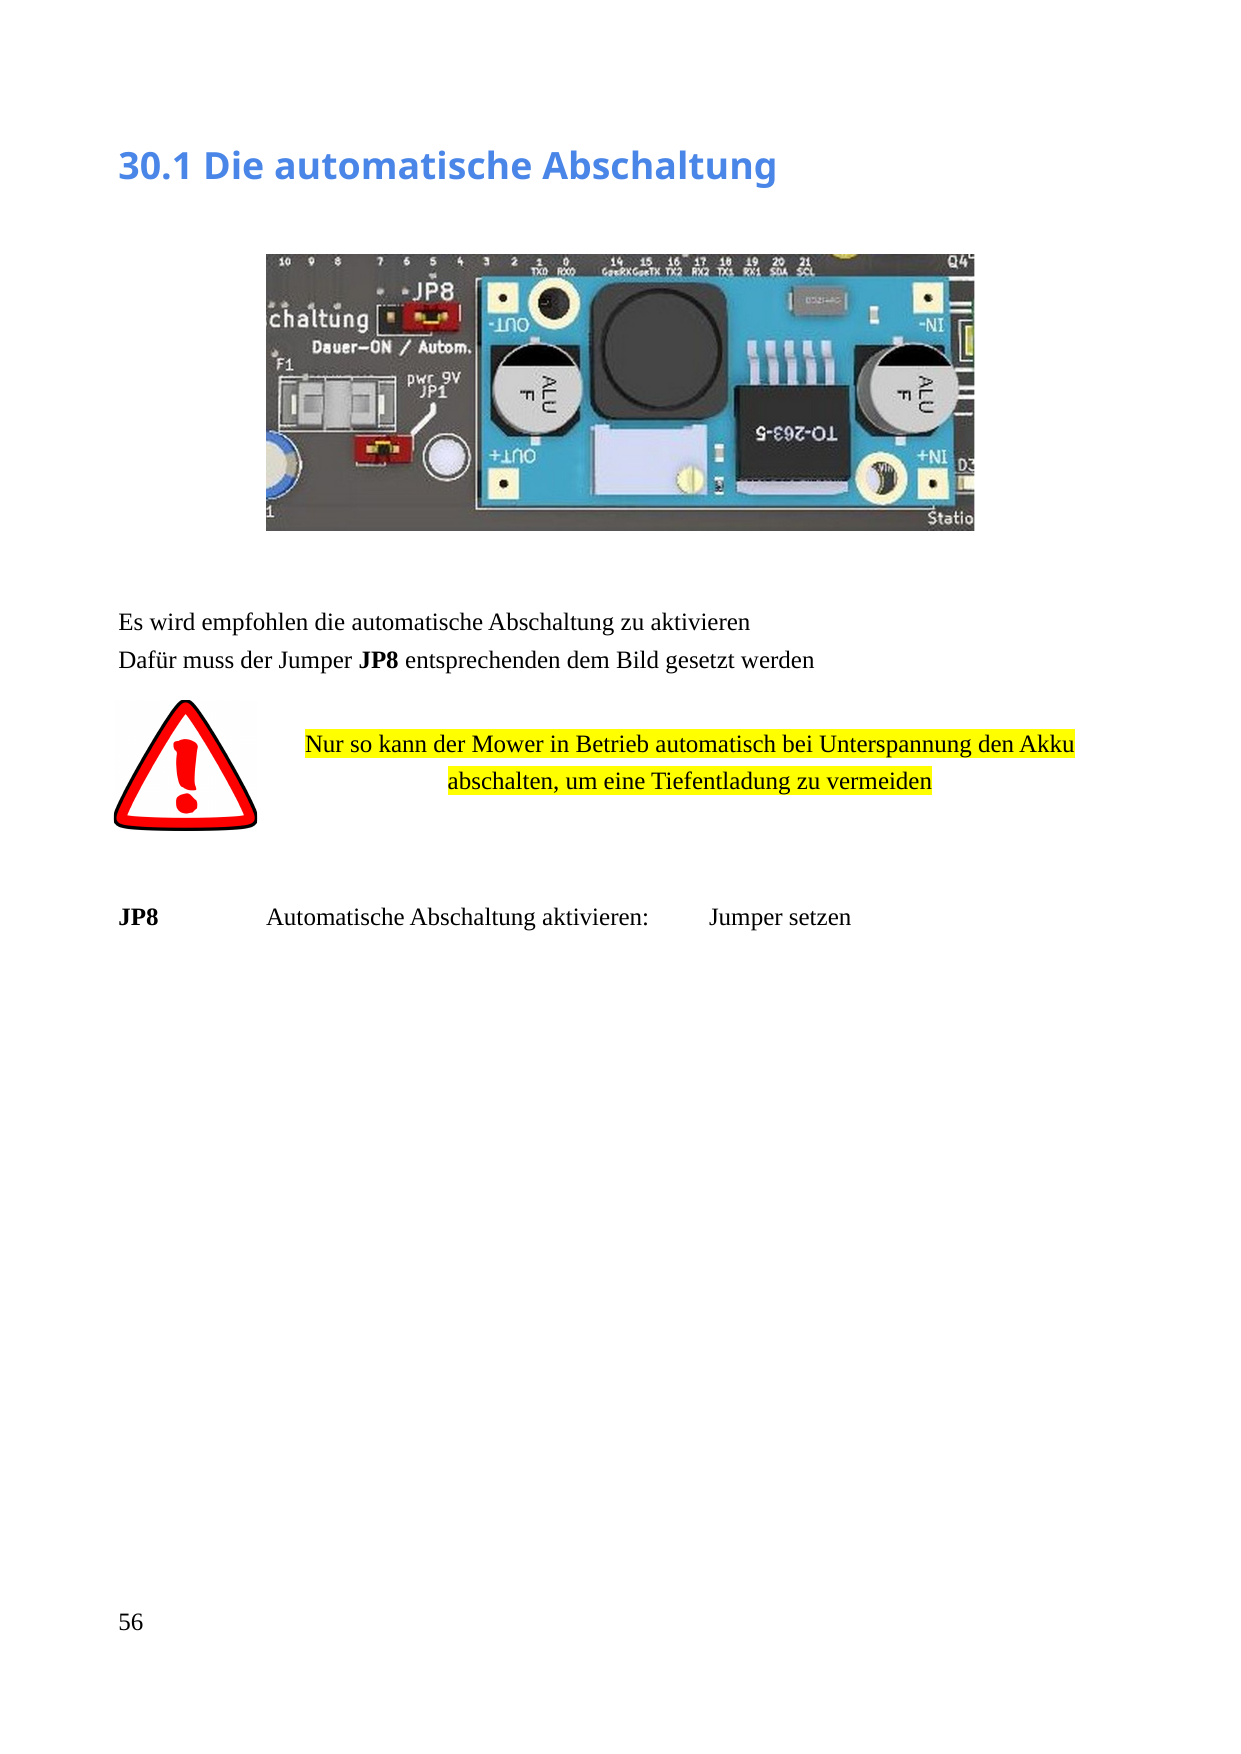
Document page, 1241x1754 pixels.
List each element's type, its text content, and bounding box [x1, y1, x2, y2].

text JP8 Automatische Abschaltung aktivieren: Jumper setzen [118, 895, 1122, 933]
text Nur so kann der Mower in Betrieb automatisch bei Unterspannung den Akku abschalten, um eine Tiefentladung zu vermeiden [258, 723, 1122, 797]
picture [266, 254, 975, 531]
picture [113, 700, 258, 831]
subtitle 30.1 Die automatische Abschaltung [118, 139, 1122, 190]
text Es wird empfohlen die automatische Abschaltung zu aktivieren Dafür muss der Jumper JP8 entsprechenden dem Bild gesetzt werden [118, 601, 1122, 676]
